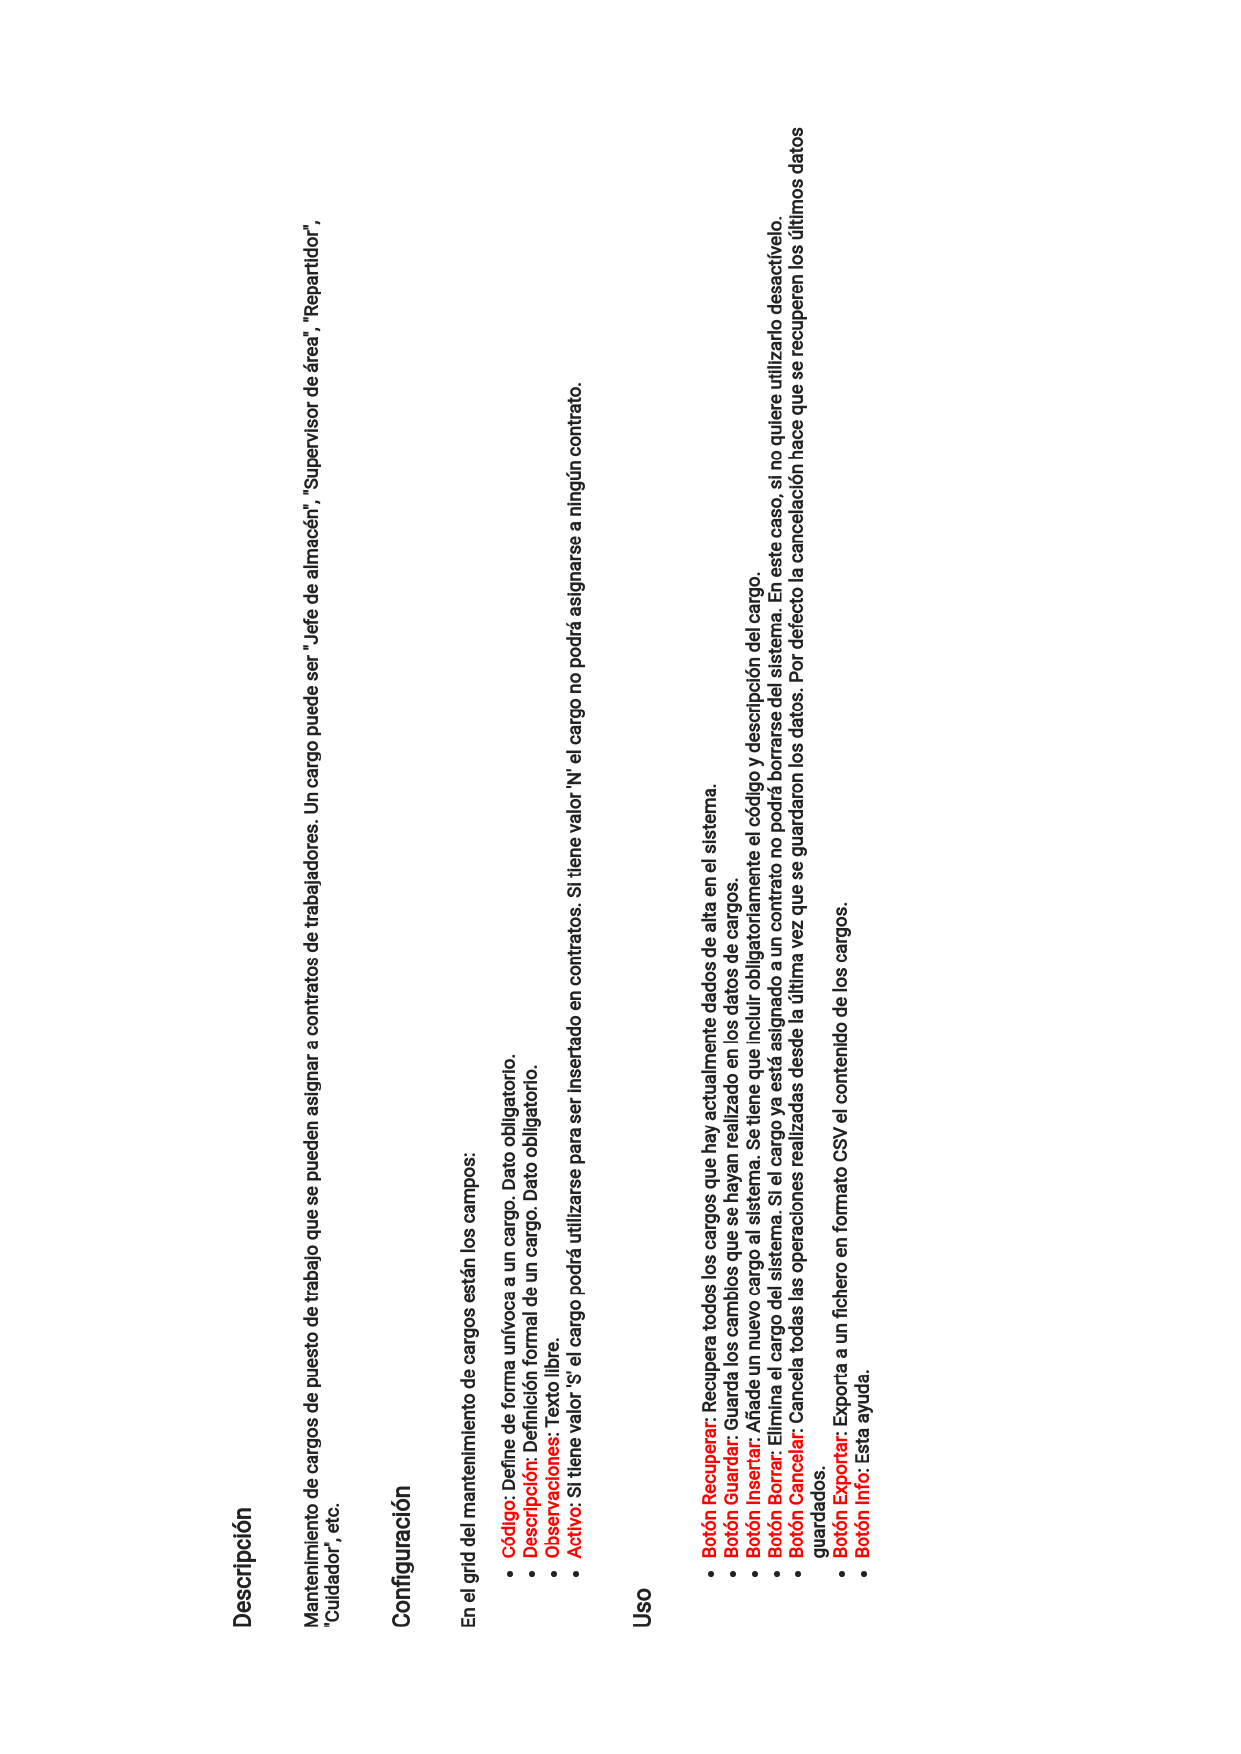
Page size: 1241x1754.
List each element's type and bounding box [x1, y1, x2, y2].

picture [228, 125, 873, 1627]
